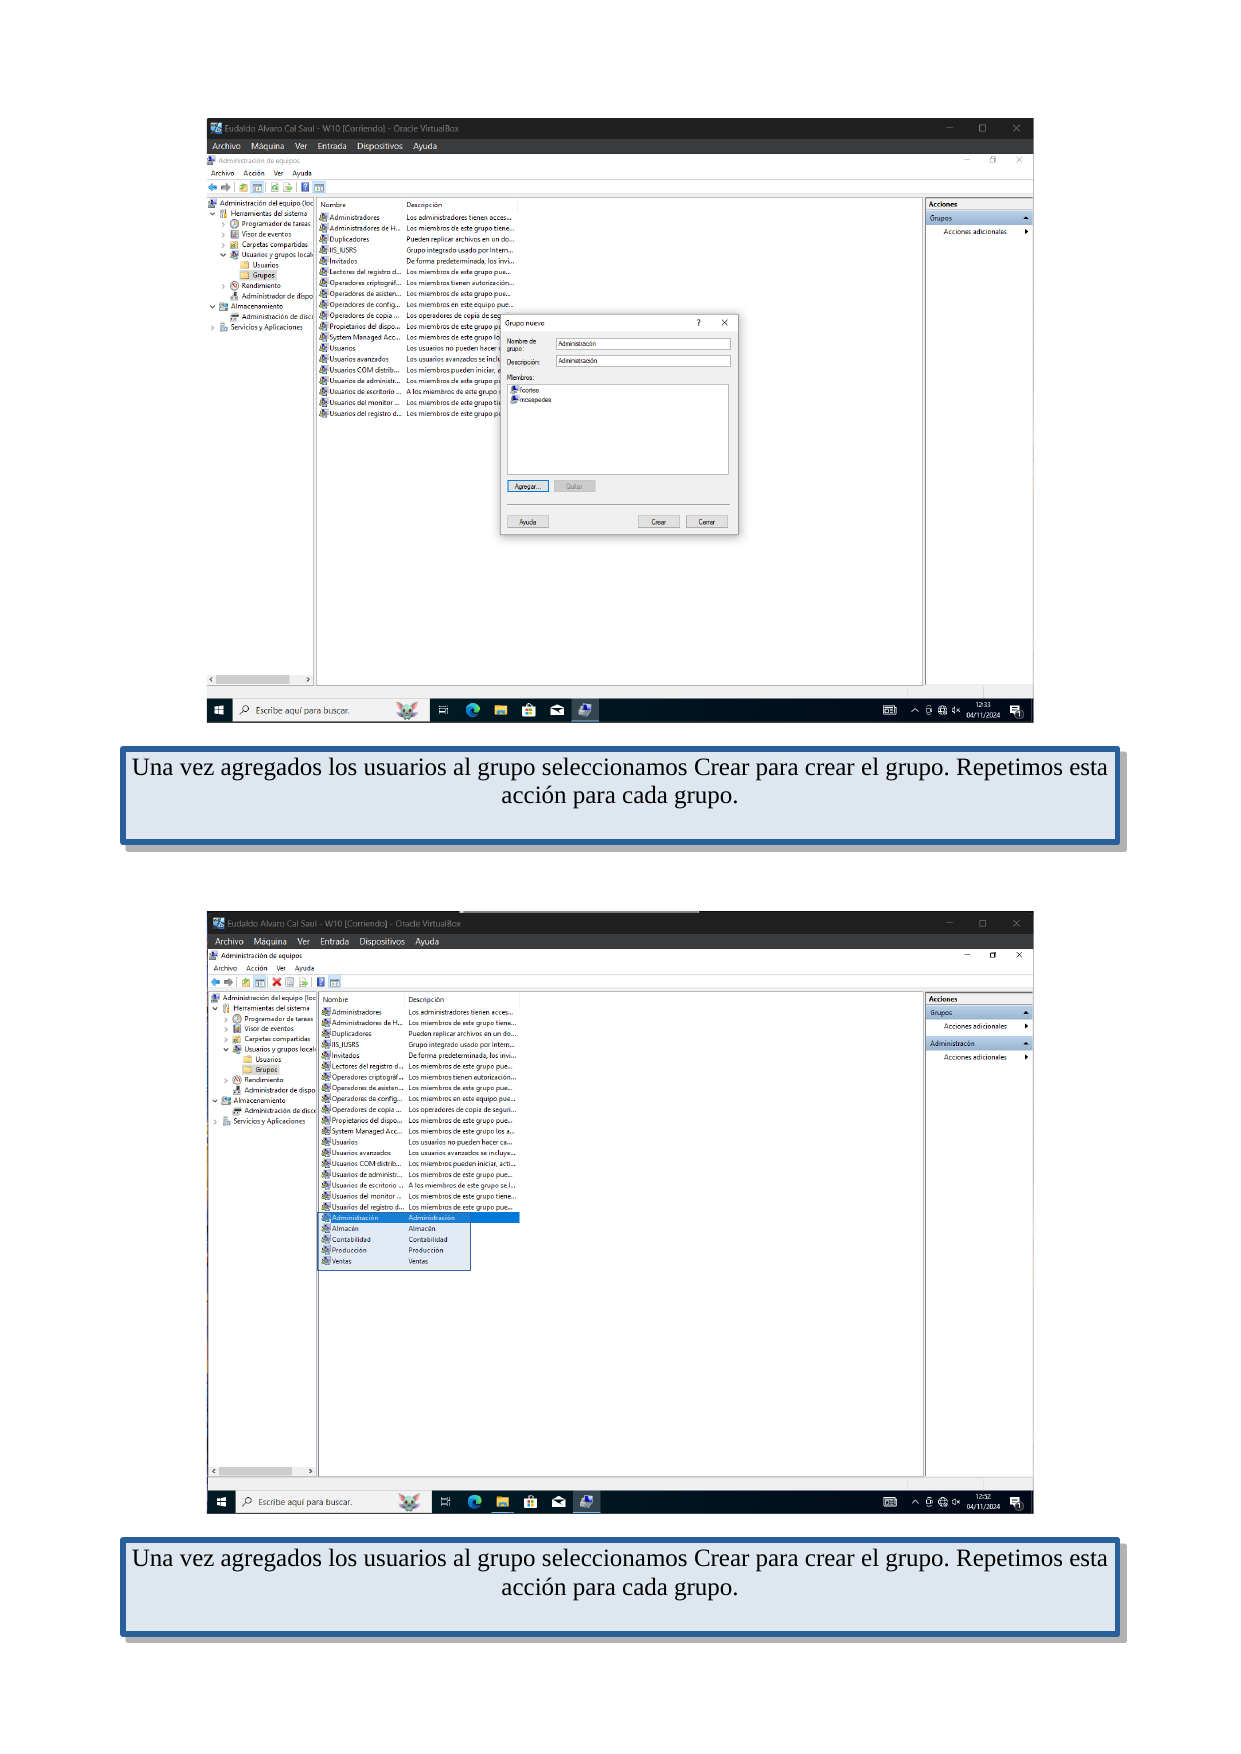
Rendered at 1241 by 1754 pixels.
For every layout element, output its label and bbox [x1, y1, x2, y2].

picture [206, 118, 1034, 723]
picture [206, 911, 1034, 1514]
